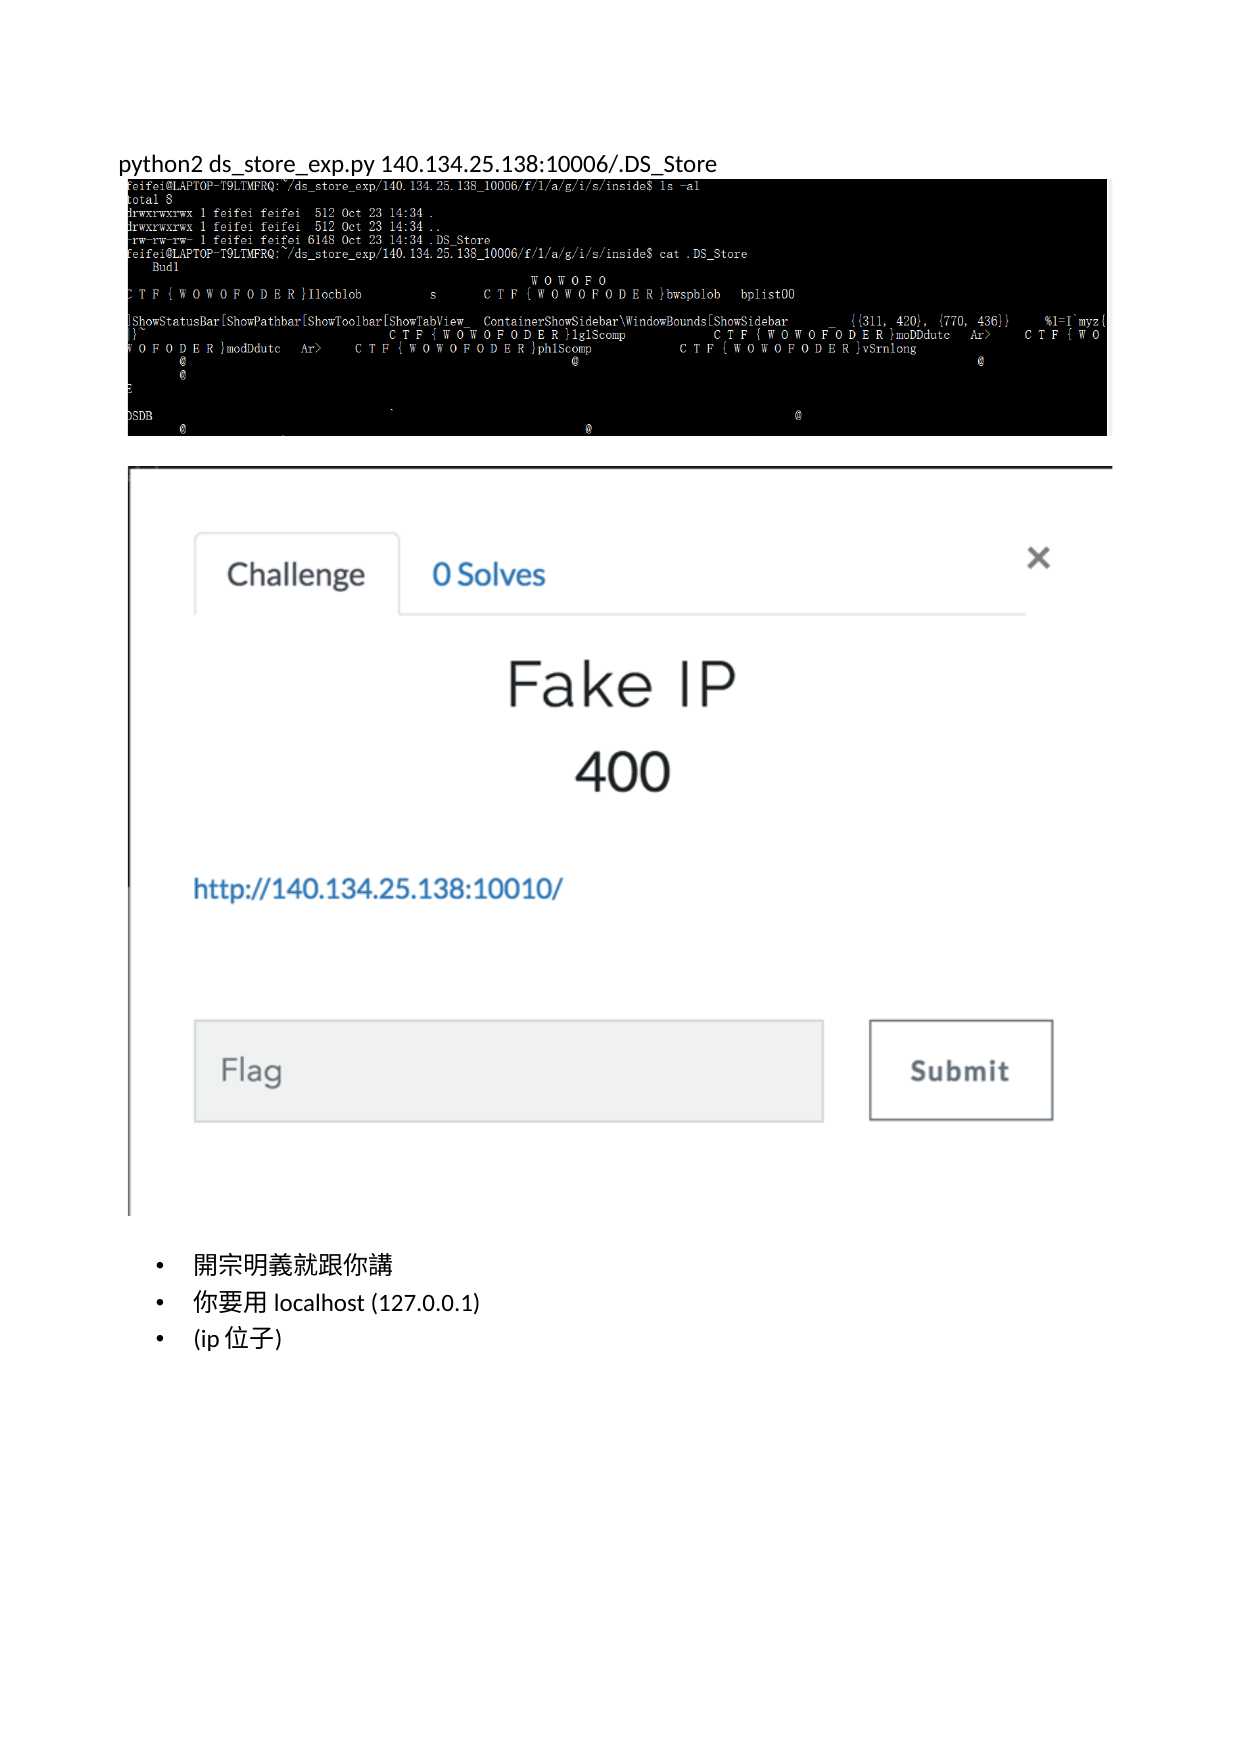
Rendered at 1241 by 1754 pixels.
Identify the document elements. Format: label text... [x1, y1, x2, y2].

text python2 ds_store_exp.py 140.134.25.138:10006/.DS_Store [118, 149, 1122, 179]
picture [127, 179, 1113, 436]
list (ip位子) [156, 1318, 1122, 1354]
list 開宗明義就跟你講 [156, 1246, 1122, 1282]
picture [127, 466, 1113, 1216]
list 你要用 localhost (127.0.0.1) [156, 1282, 1122, 1318]
